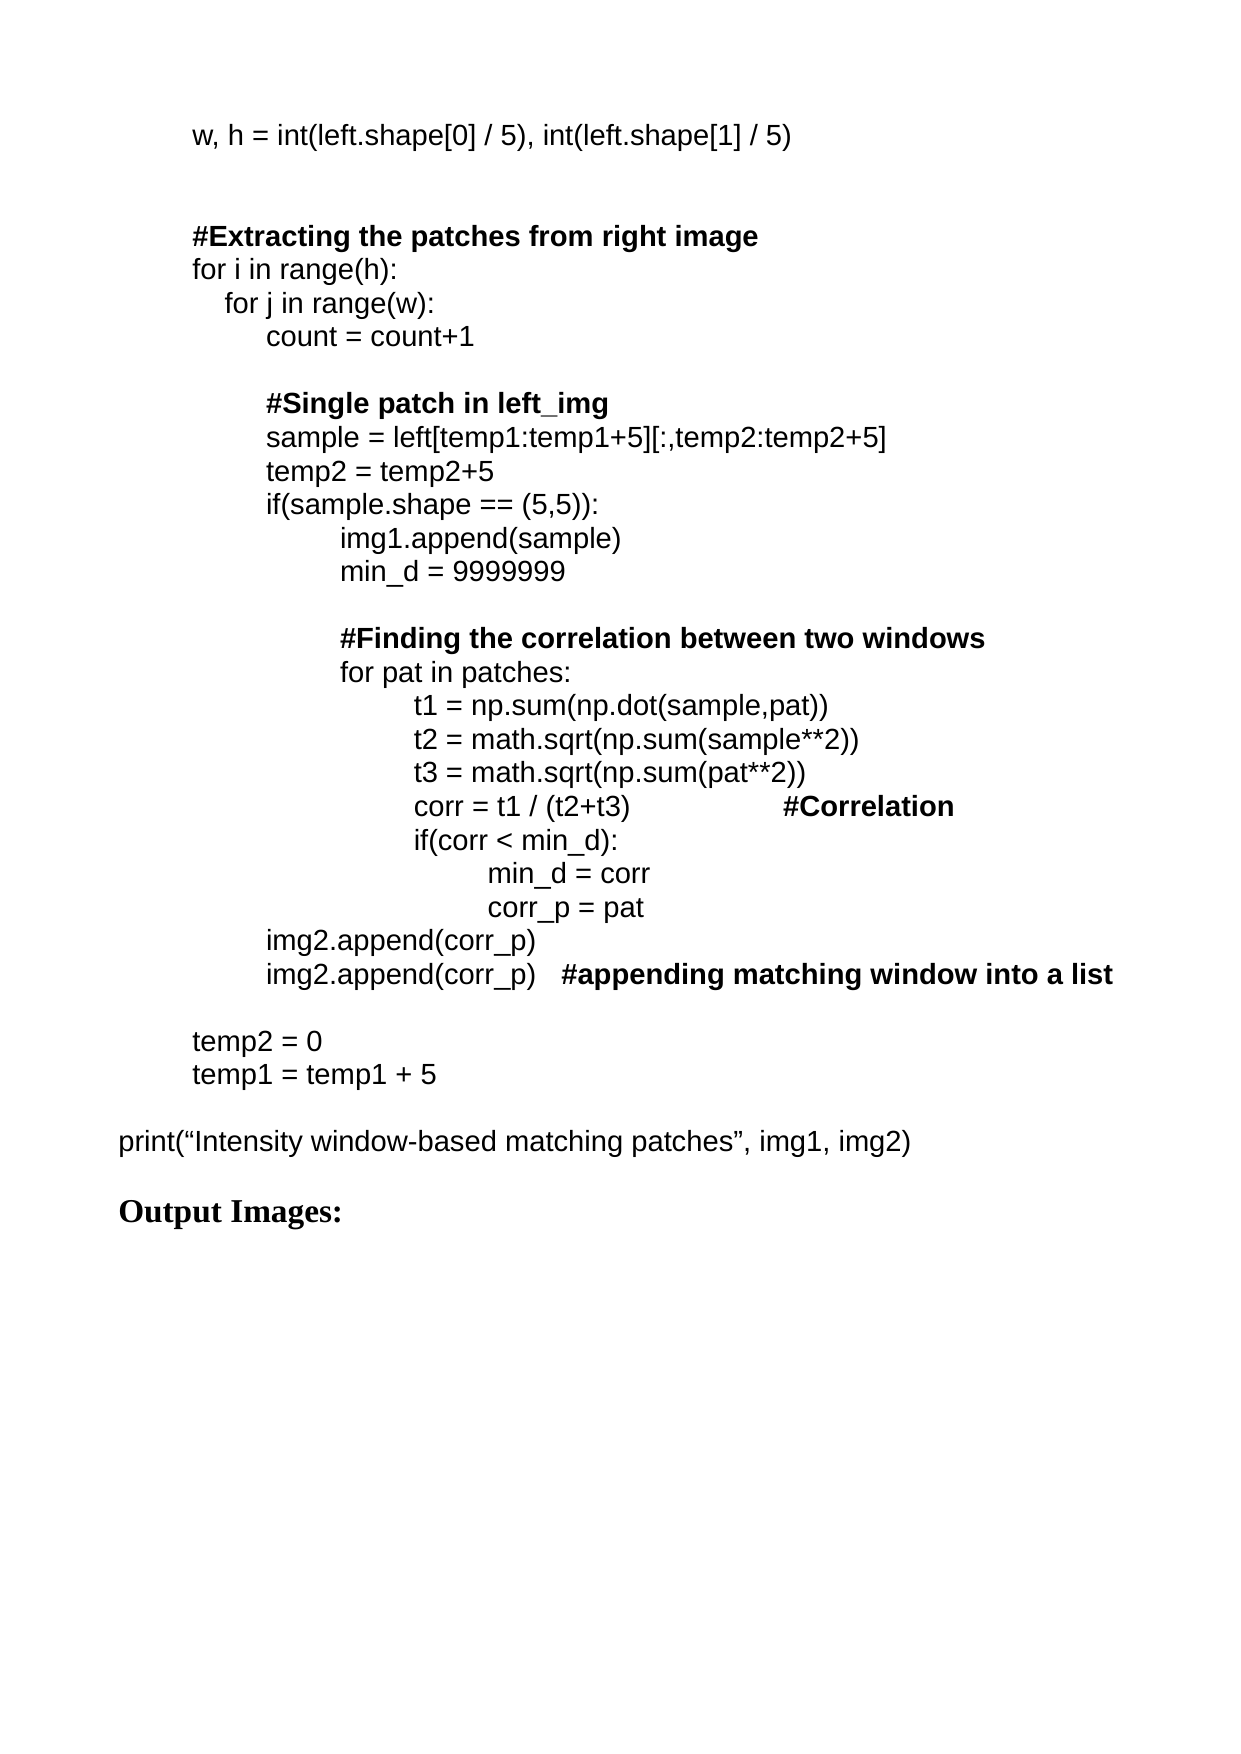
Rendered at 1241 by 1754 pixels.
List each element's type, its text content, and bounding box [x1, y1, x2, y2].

text #Extracting the patches from right image [118, 219, 1122, 252]
text corr_p = pat [118, 889, 1122, 923]
text t1 = np.sum(np.dot(sample,pat)) [118, 688, 1122, 722]
text sample = left[temp1:temp1+5][:,temp2:temp2+5] [118, 420, 1122, 453]
text corr = t1 / (t2+t3) #Correlation [118, 789, 1122, 822]
text img2.append(corr_p) #appending matching window into a list [118, 957, 1122, 990]
text temp1 = temp1 + 5 [118, 1057, 1122, 1091]
text temp2 = 0 [118, 1024, 1122, 1057]
text #Finding the correlation between two windows [118, 621, 1122, 655]
text img1.append(sample) [118, 521, 1122, 554]
text if(sample.shape == (5,5)): [118, 487, 1122, 521]
text for i in range(h): [118, 252, 1122, 286]
text w, h = int(left.shape[0] / 5), int(left.shape[1] / 5) [118, 118, 1122, 152]
text img2.append(corr_p) [118, 923, 1122, 957]
text t2 = math.sqrt(np.sum(sample**2)) [118, 722, 1122, 755]
text min_d = corr [118, 856, 1122, 889]
text print(“Intensity window-based matching patches”, img1, img2) [118, 1124, 1122, 1158]
text #Single patch in left_img [118, 386, 1122, 420]
text temp2 = temp2+5 [118, 453, 1122, 487]
text for j in range(w): [118, 286, 1122, 319]
text for pat in patches: [118, 655, 1122, 688]
text min_d = 9999999 [118, 554, 1122, 588]
text count = count+1 [118, 319, 1122, 353]
text if(corr < min_d): [118, 822, 1122, 856]
text t3 = math.sqrt(np.sum(pat**2)) [118, 755, 1122, 789]
text Output Images: [118, 1191, 1122, 1230]
